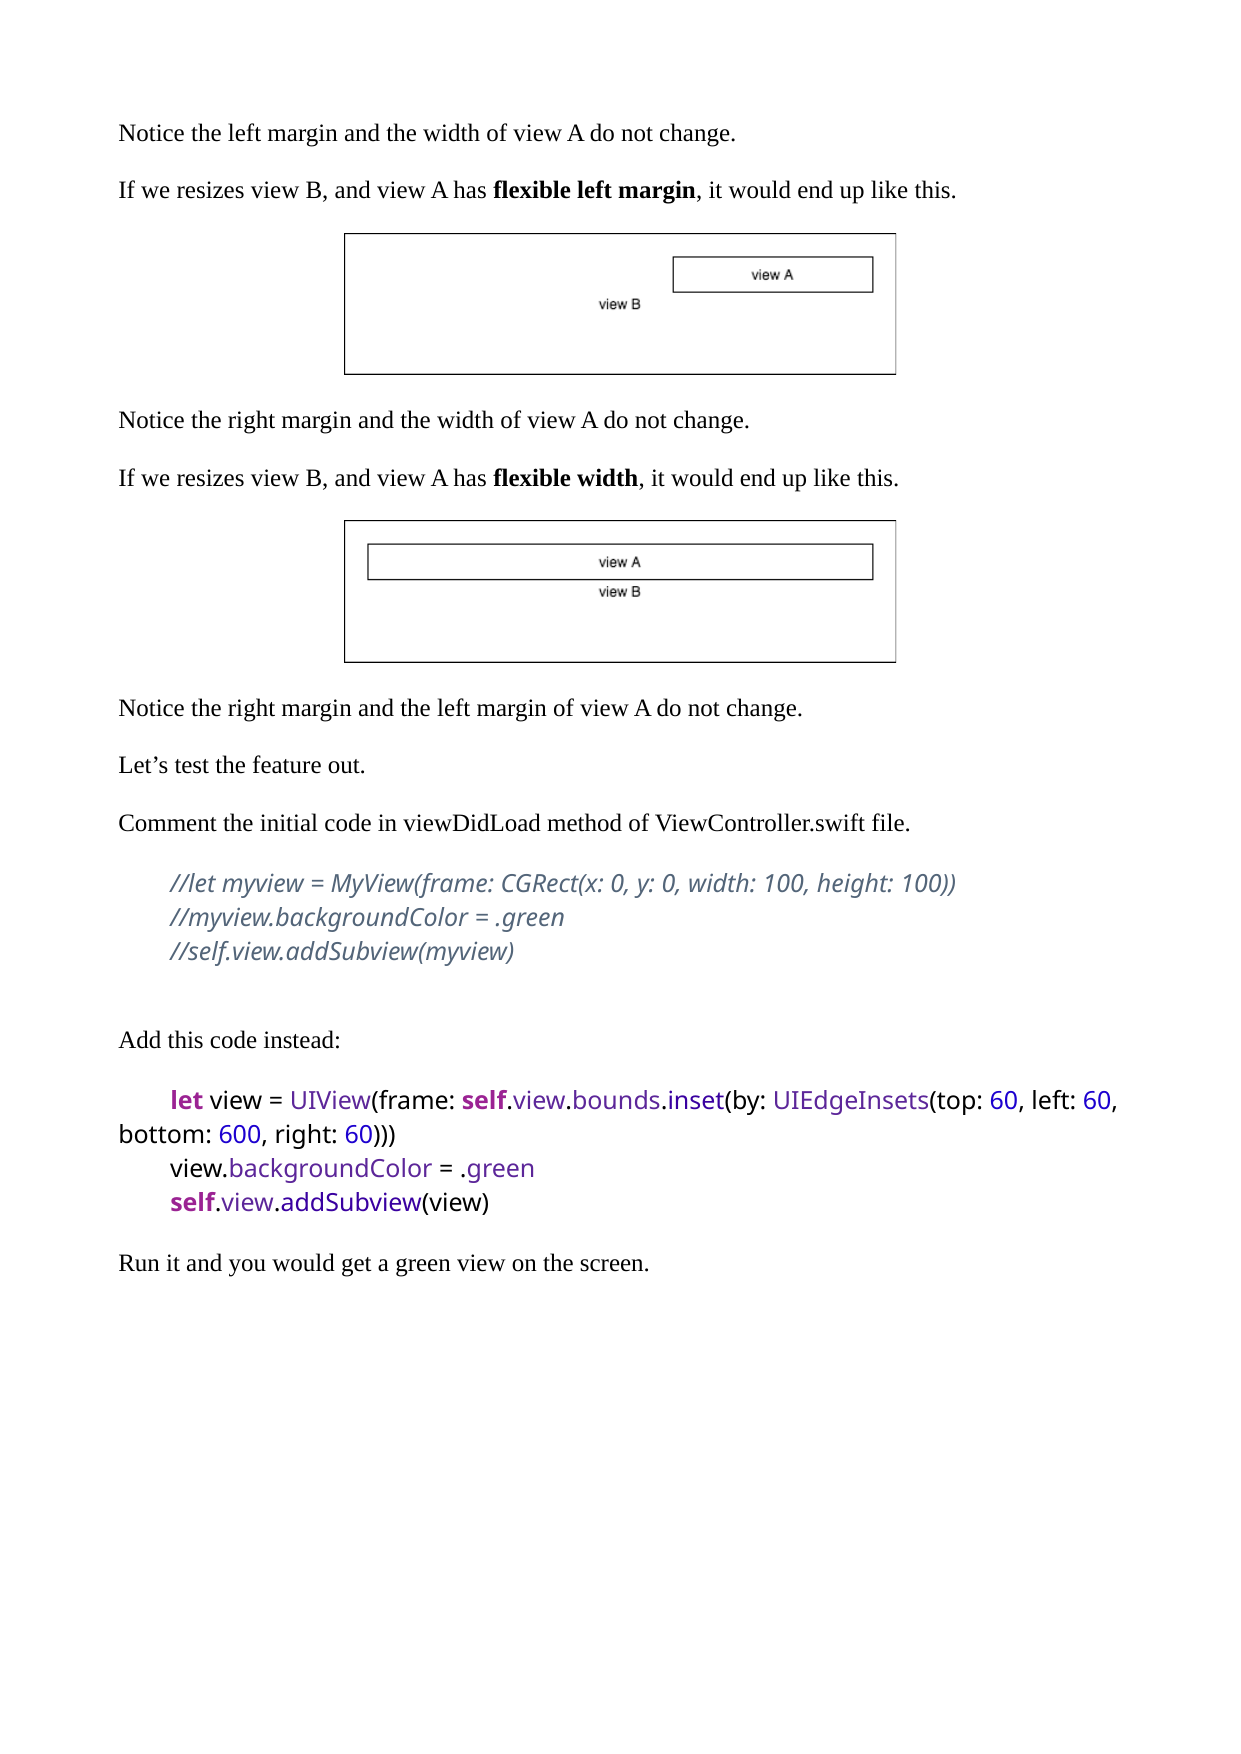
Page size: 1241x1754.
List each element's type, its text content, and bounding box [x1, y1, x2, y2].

text Notice the left margin and the width of view A do not change. [118, 118, 1122, 147]
text If we resizes view B, and view A has flexible left margin, it would end up like this. [118, 176, 1122, 204]
text Notice the right margin and the width of view A do not change. [118, 406, 1122, 434]
text //let myview = MyView(frame: CGRect(x: 0, y: 0, width: 100, height: 100)) [118, 866, 1122, 900]
text view.backgroundColor = .green [118, 1151, 1122, 1185]
text //myview.backgroundColor = .green [118, 900, 1122, 934]
text Run it and you would get a green view on the screen. [118, 1248, 1122, 1277]
text Notice the right margin and the left margin of view A do not change. [118, 693, 1122, 722]
text Comment the initial code in viewDidLoad method of ViewController.swift file. [118, 808, 1122, 837]
picture [344, 233, 897, 375]
text let view = UIView(frame: self.view.bounds.inset(by: UIEdgeInsets(top: 60, left: 60, bottom: 600, right: 60))) [118, 1083, 1122, 1151]
text If we resizes view B, and view A has flexible width, it would end up like this. [118, 463, 1122, 492]
text Let’s test the feature out. [118, 751, 1122, 779]
picture [344, 520, 897, 663]
text self.view.addSubview(view) [118, 1185, 1122, 1219]
text Add this code instead: [118, 1025, 1122, 1054]
text //self.view.addSubview(myview) [118, 934, 1122, 968]
